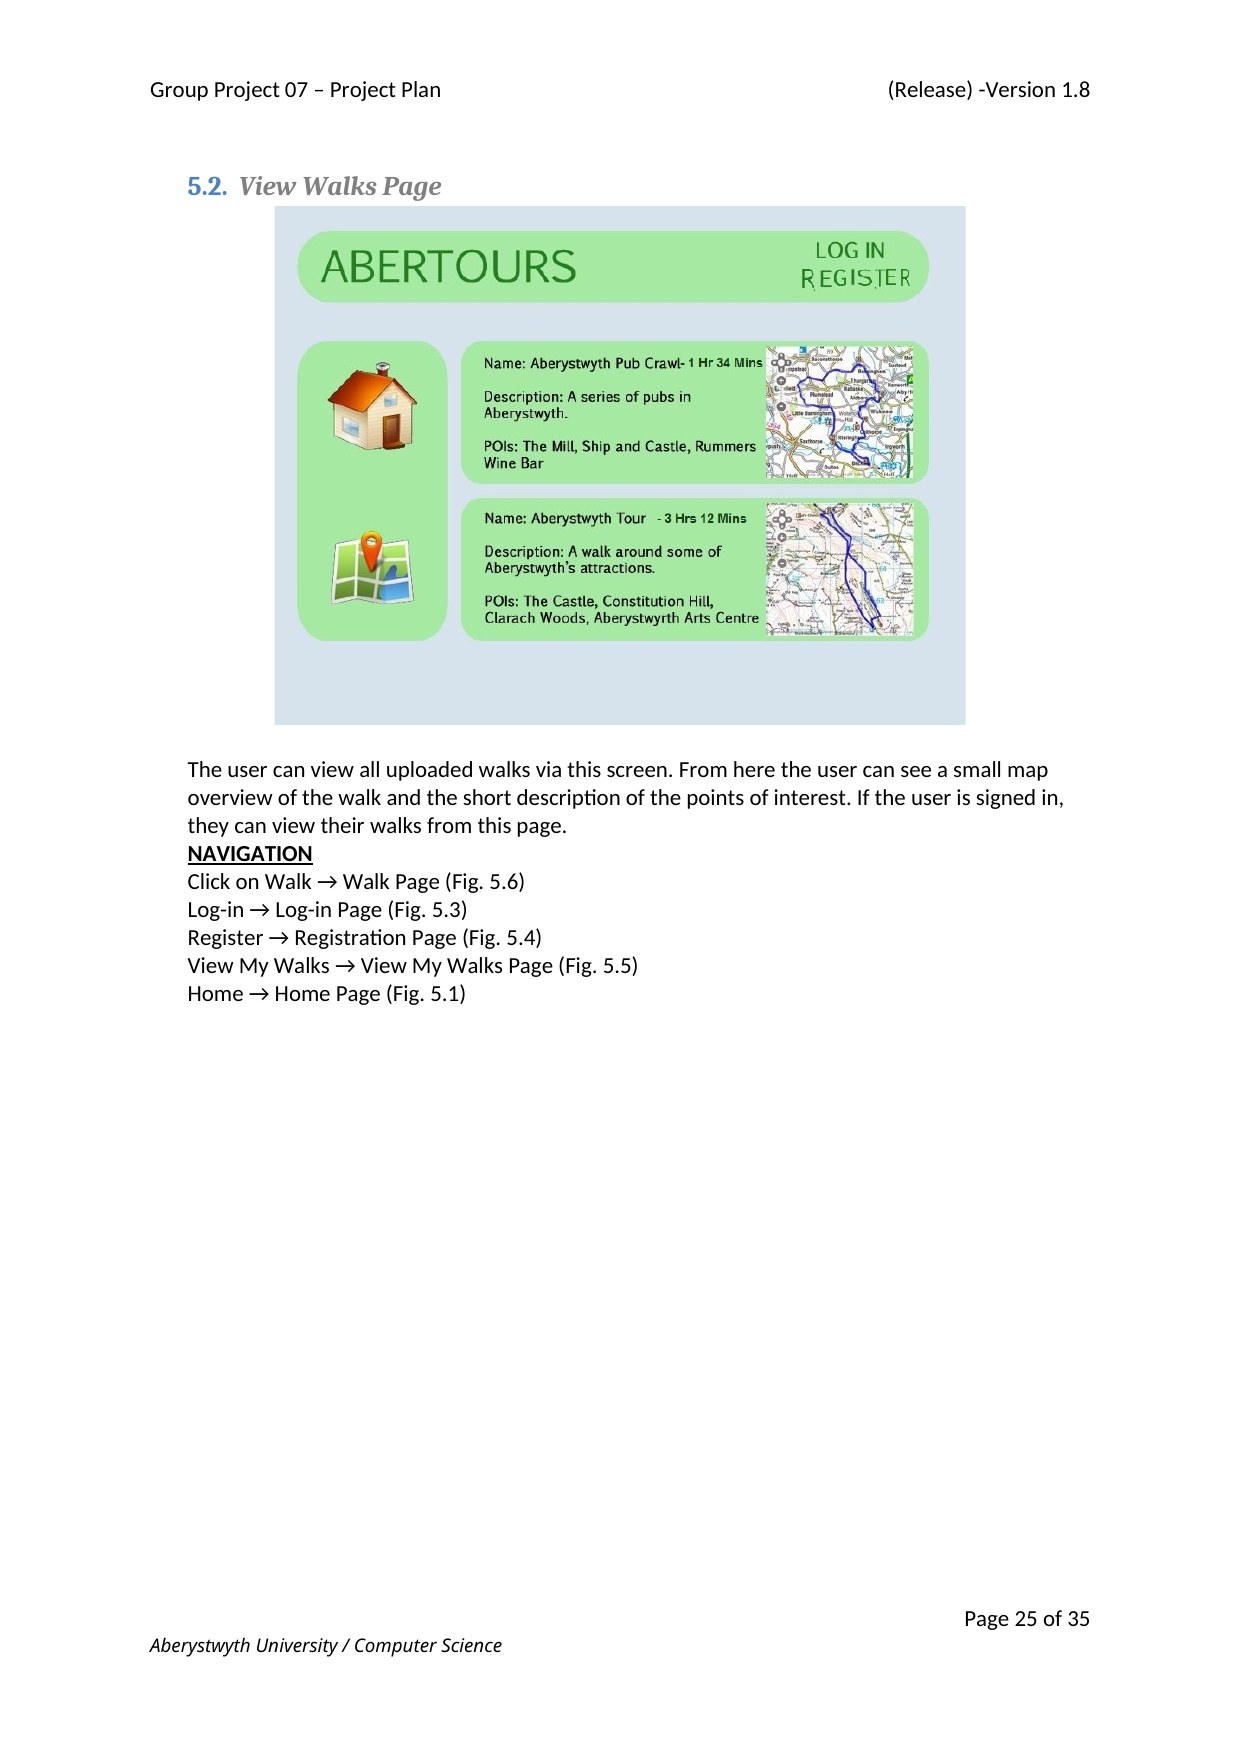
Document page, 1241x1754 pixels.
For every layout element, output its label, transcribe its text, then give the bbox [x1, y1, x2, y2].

text Click on Walk → Walk Page (Fig. 5.6) [187, 867, 1090, 895]
text Home → Home Page (Fig. 5.1) [187, 979, 1090, 1007]
subtitle View Walks Page [187, 171, 1090, 202]
text NAVIGATION [187, 839, 1090, 867]
text Register → Registration Page (Fig. 5.4) [187, 923, 1090, 951]
text The user can view all uploaded walks via this screen. From here the user can see a small map overview of the walk and the short description of the points of interest. If the user is signed in, they can view their walks from this page. [187, 755, 1090, 839]
text View My Walks → View My Walks Page (Fig. 5.5) [187, 951, 1090, 979]
text Log-in → Log-in Page (Fig. 5.3) [187, 895, 1090, 923]
